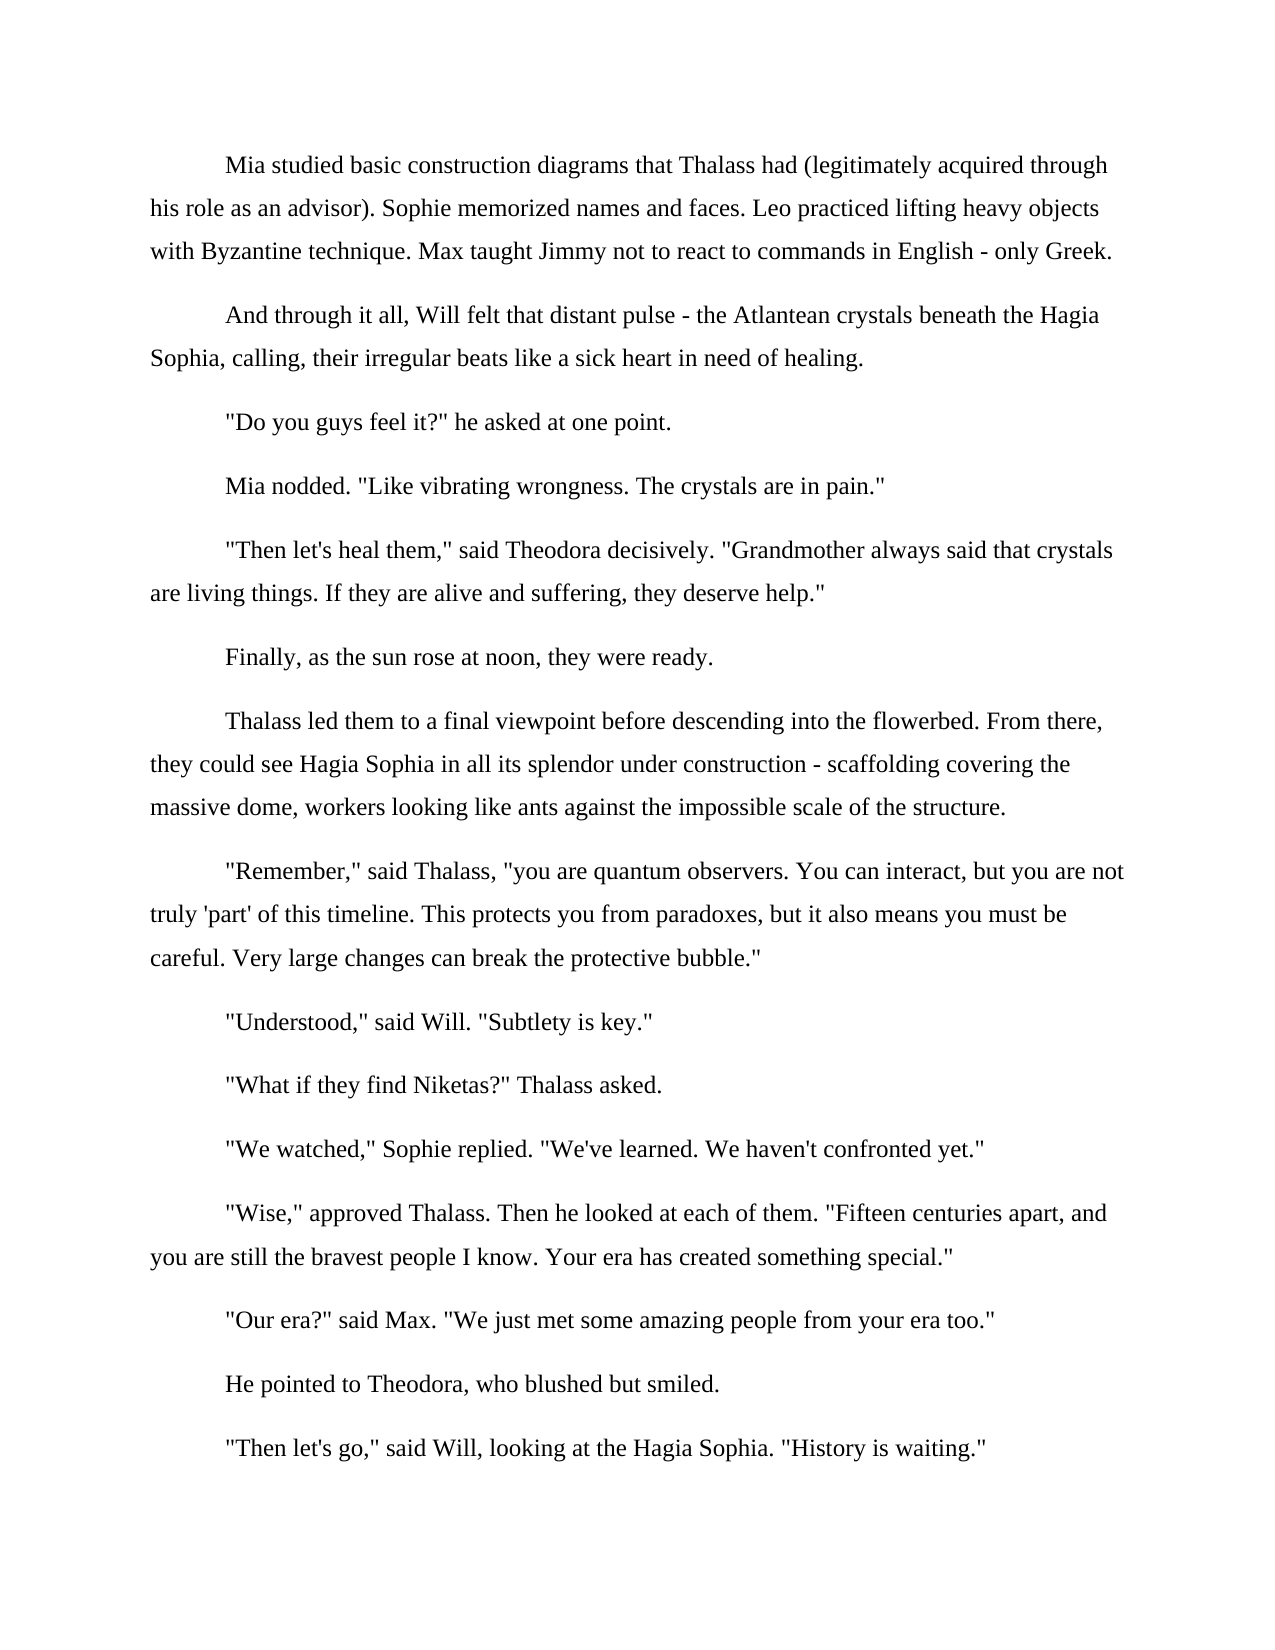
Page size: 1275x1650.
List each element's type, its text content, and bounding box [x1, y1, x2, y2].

text And through it all, Will felt that distant pulse - the Atlantean crystals beneath the Hagia Sophia, calling, their irregular beats like a sick heart in need of healing. [150, 300, 1125, 372]
text "Do you guys feel it?" he asked at one point. [150, 407, 1125, 436]
text "Remember," said Thalass, "you are quantum observers. You can interact, but you are not truly 'part' of this timeline. This protects you from paradoxes, but it also means you must be careful. Very large changes can break the protective bubble." [150, 856, 1125, 971]
text "What if they find Niketas?" Thalass asked. [150, 1071, 1125, 1099]
text Finally, as the sun rose at noon, they were ready. [150, 642, 1125, 671]
text "Our era?" said Max. "We just met some amazing people from your era too." [150, 1306, 1125, 1334]
text "Understood," said Will. "Subtlety is key." [150, 1007, 1125, 1035]
text "Wise," approved Thalass. Then he looked at each of them. "Fifteen centuries apart, and you are still the bravest people I know. Your era has created something special." [150, 1198, 1125, 1270]
text Mia studied basic construction diagrams that Thalass had (legitimately acquired through his role as an advisor). Sophie memorized names and faces. Leo practiced lifting heavy objects with Byzantine technique. Max taught Jimmy not to react to commands in English - only Greek. [150, 150, 1125, 265]
text "Then let's go," said Will, looking at the Hagia Sophia. "History is waiting." [150, 1433, 1125, 1462]
text Mia nodded. "Like vibrating wrongness. The crystals are in pain." [150, 471, 1125, 500]
text "We watched," Sophie replied. "We've learned. We haven't confronted yet." [150, 1134, 1125, 1163]
text "Then let's heal them," said Theodora decisively. "Grandmother always said that crystals are living things. If they are alive and suffering, they deserve help." [150, 535, 1125, 607]
text Thalass led them to a final viewpoint before descending into the flowerbed. From there, they could see Hagia Sophia in all its splendor under construction - scaffolding covering the massive dome, workers looking like ants against the impossible scale of the structure. [150, 706, 1125, 821]
text He pointed to Theodora, who blushed but smiled. [150, 1369, 1125, 1398]
